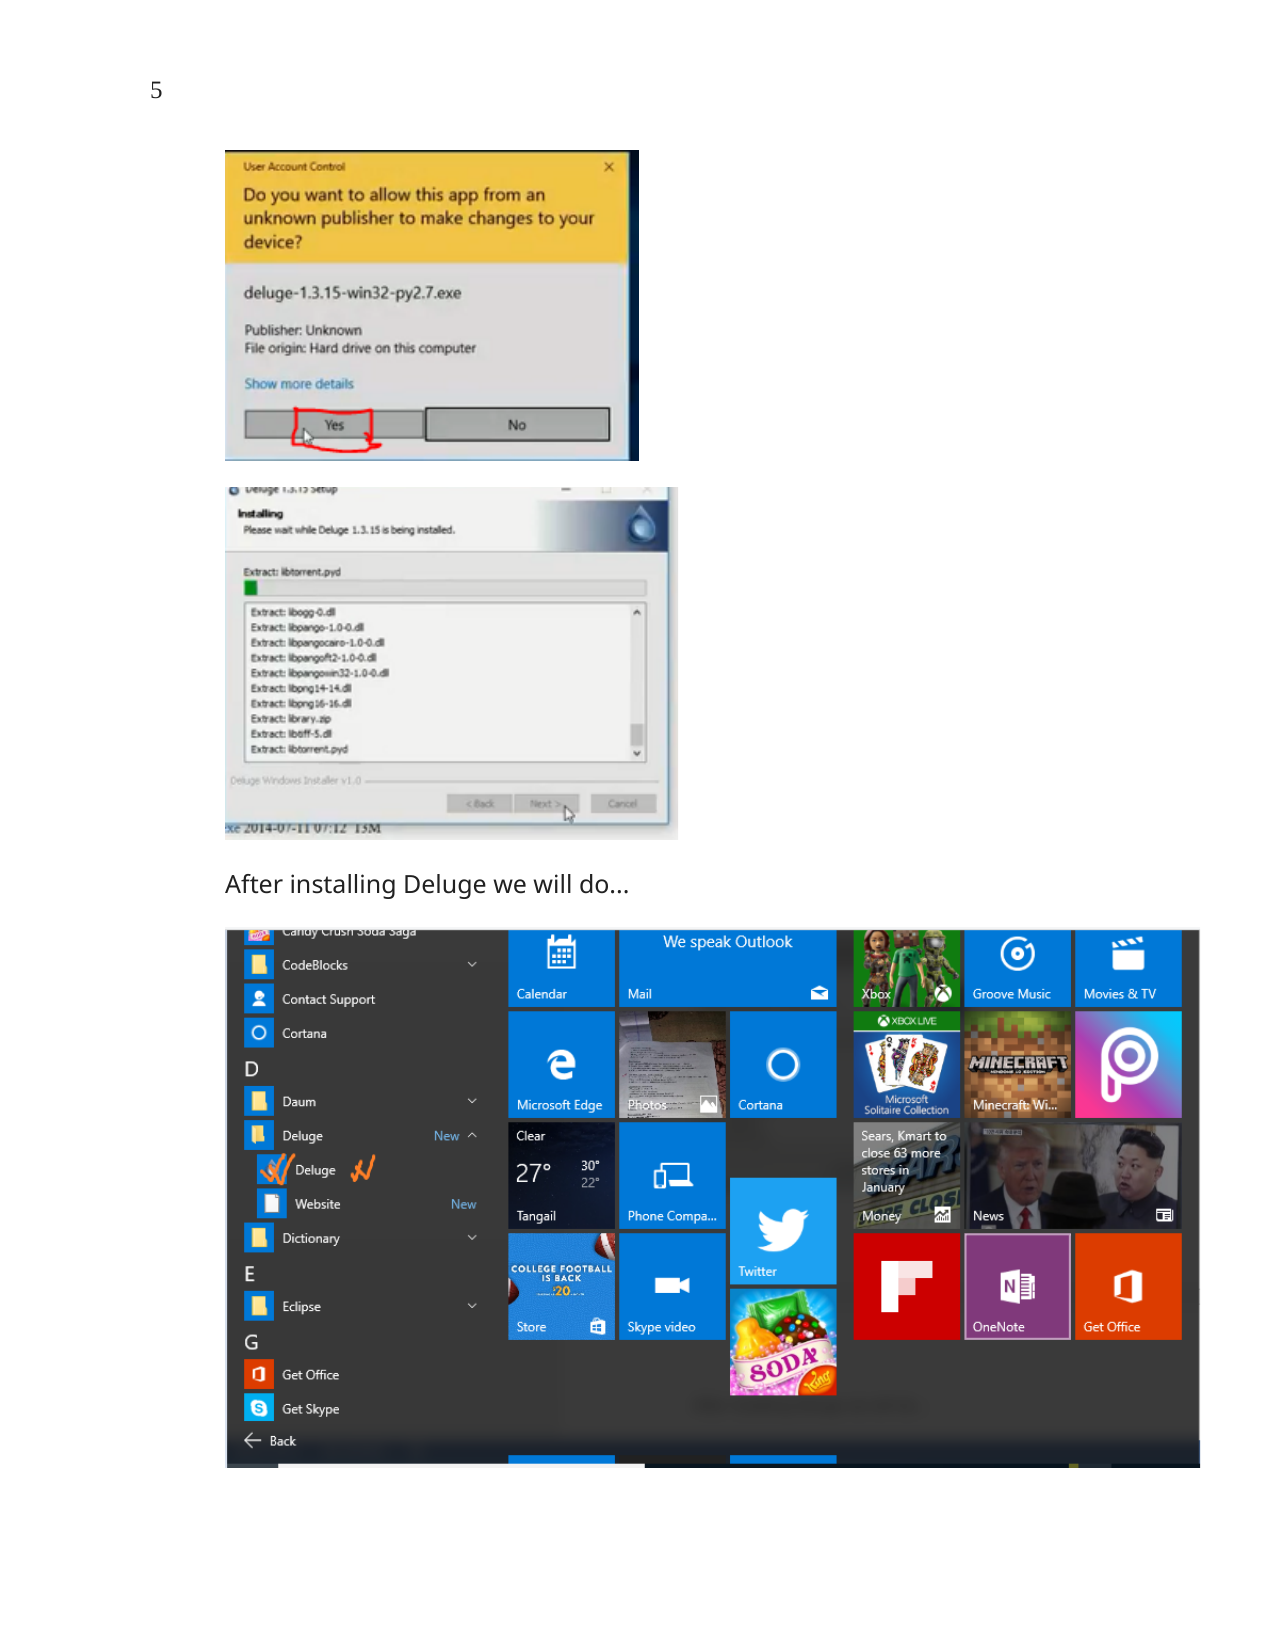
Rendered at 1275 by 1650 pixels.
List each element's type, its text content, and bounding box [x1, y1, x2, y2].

list After installing Deluge we will do... [225, 866, 1125, 901]
